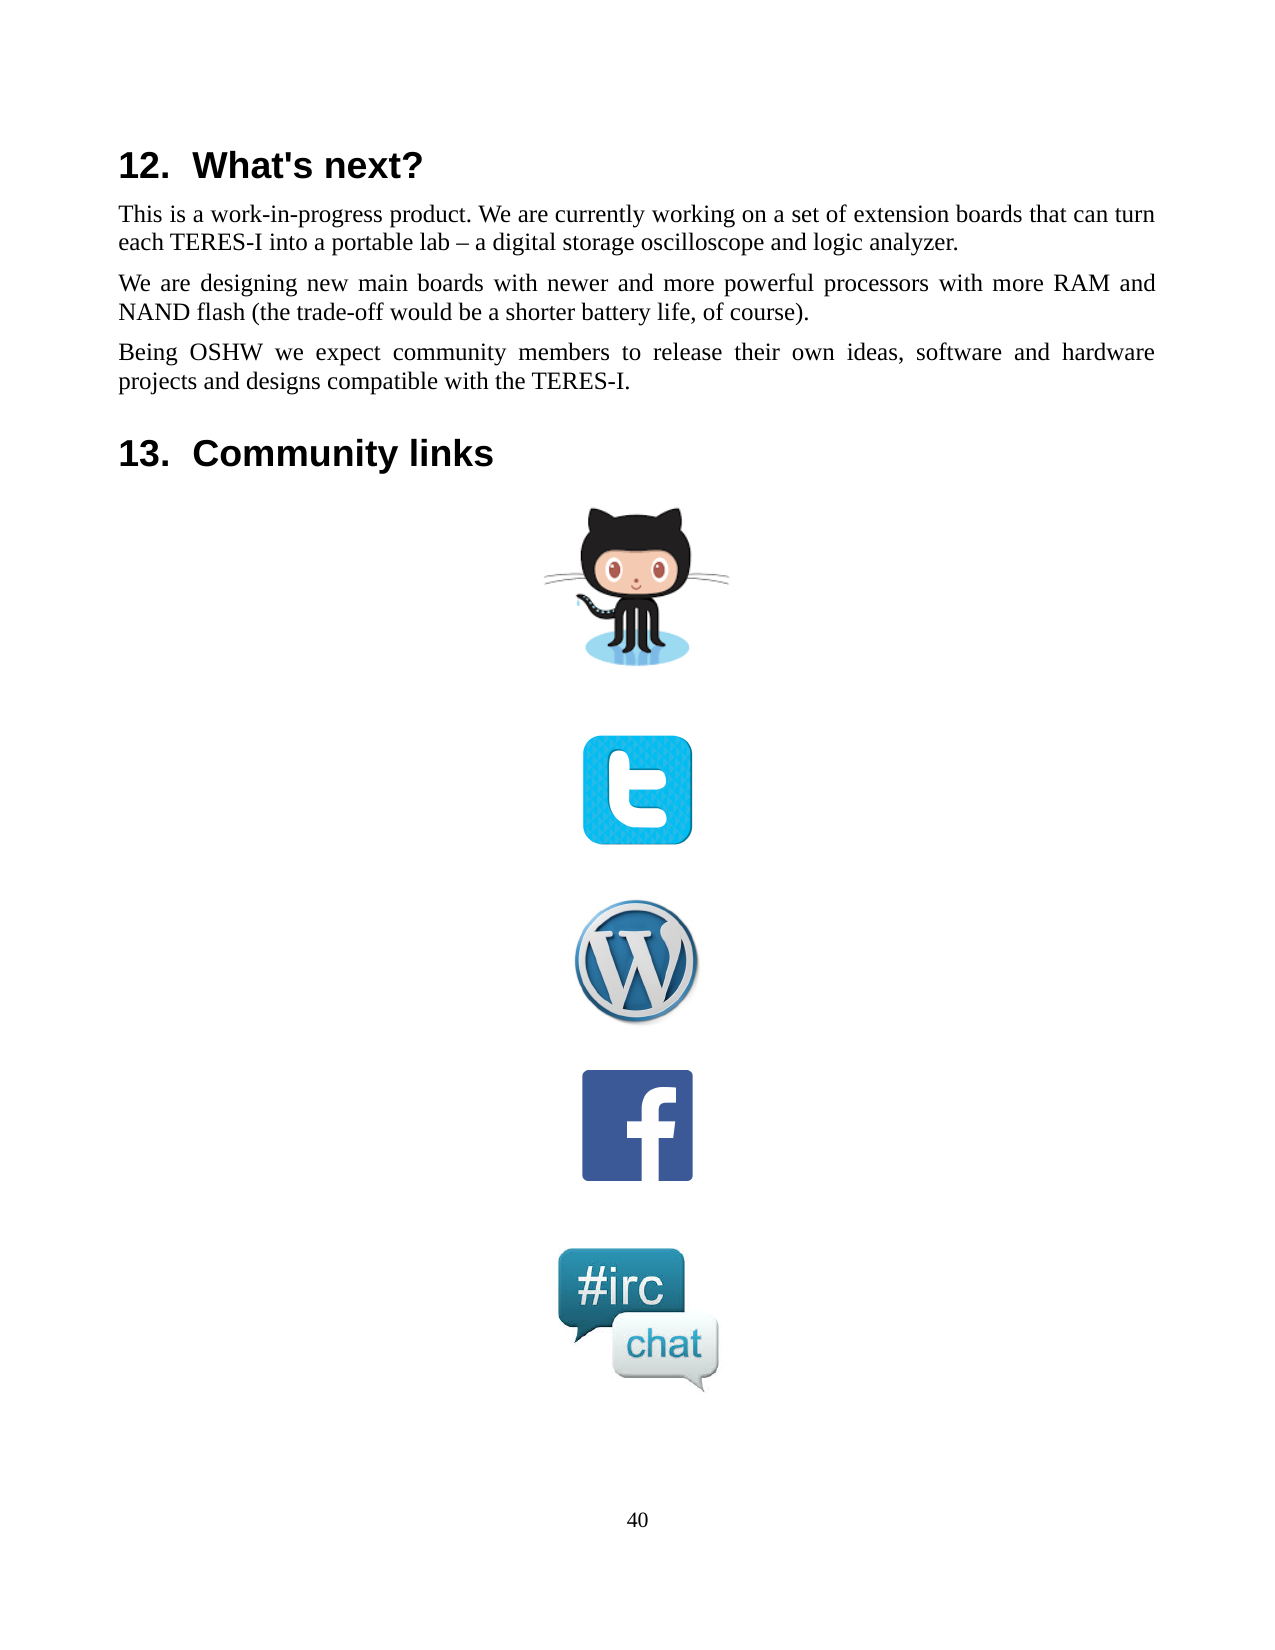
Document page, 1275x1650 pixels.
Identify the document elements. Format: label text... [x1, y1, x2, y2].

picture [541, 896, 734, 1030]
subtitle What's next? [118, 143, 1157, 186]
picture [573, 727, 702, 857]
picture [582, 1070, 693, 1181]
text This is a work-in-progress product. We are currently working on a set of extension boards that can turn each TERES-I into a portable lab – a digital storage oscilloscope and logic analyzer. [118, 199, 1157, 256]
picture [545, 1221, 730, 1406]
text We are designing new main boards with newer and more powerful processors with more RAM and NAND flash (the trade-off would be a shorter battery life, of course). [118, 268, 1157, 326]
text Being OSHW we expect community members to release their own ideas, software and hardware projects and designs compatible with the TERES-I. [118, 337, 1157, 395]
picture [447, 487, 828, 687]
subtitle Community links [118, 432, 1157, 475]
